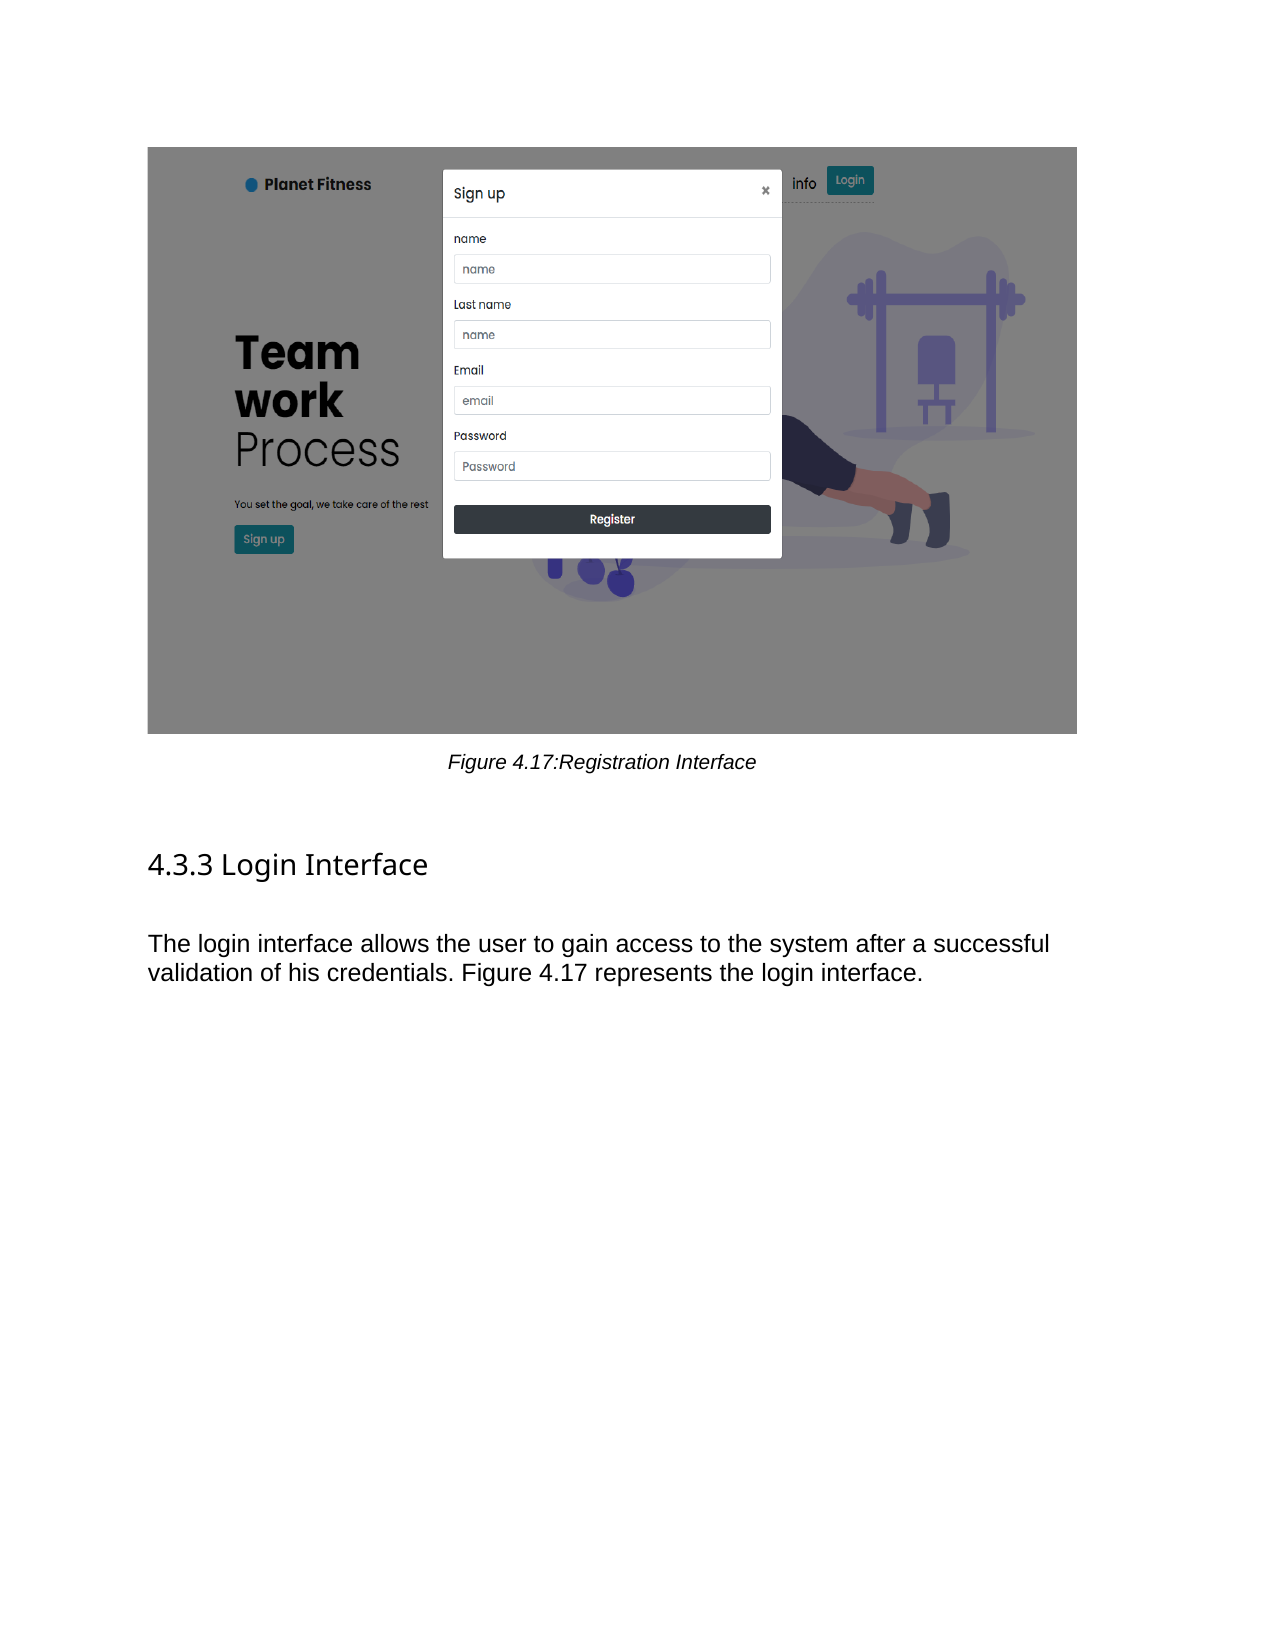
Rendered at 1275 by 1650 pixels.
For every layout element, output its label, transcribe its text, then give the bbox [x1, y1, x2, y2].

text Figure ‎4.17:Registration Interface [373, 750, 1127, 774]
text The login interface allows the user to gain access to the system after a successful validation of his credentials. Figure 4.17 represents the login interface. [148, 929, 1127, 987]
subtitle 4.3.3 Login Interface [148, 844, 1127, 884]
